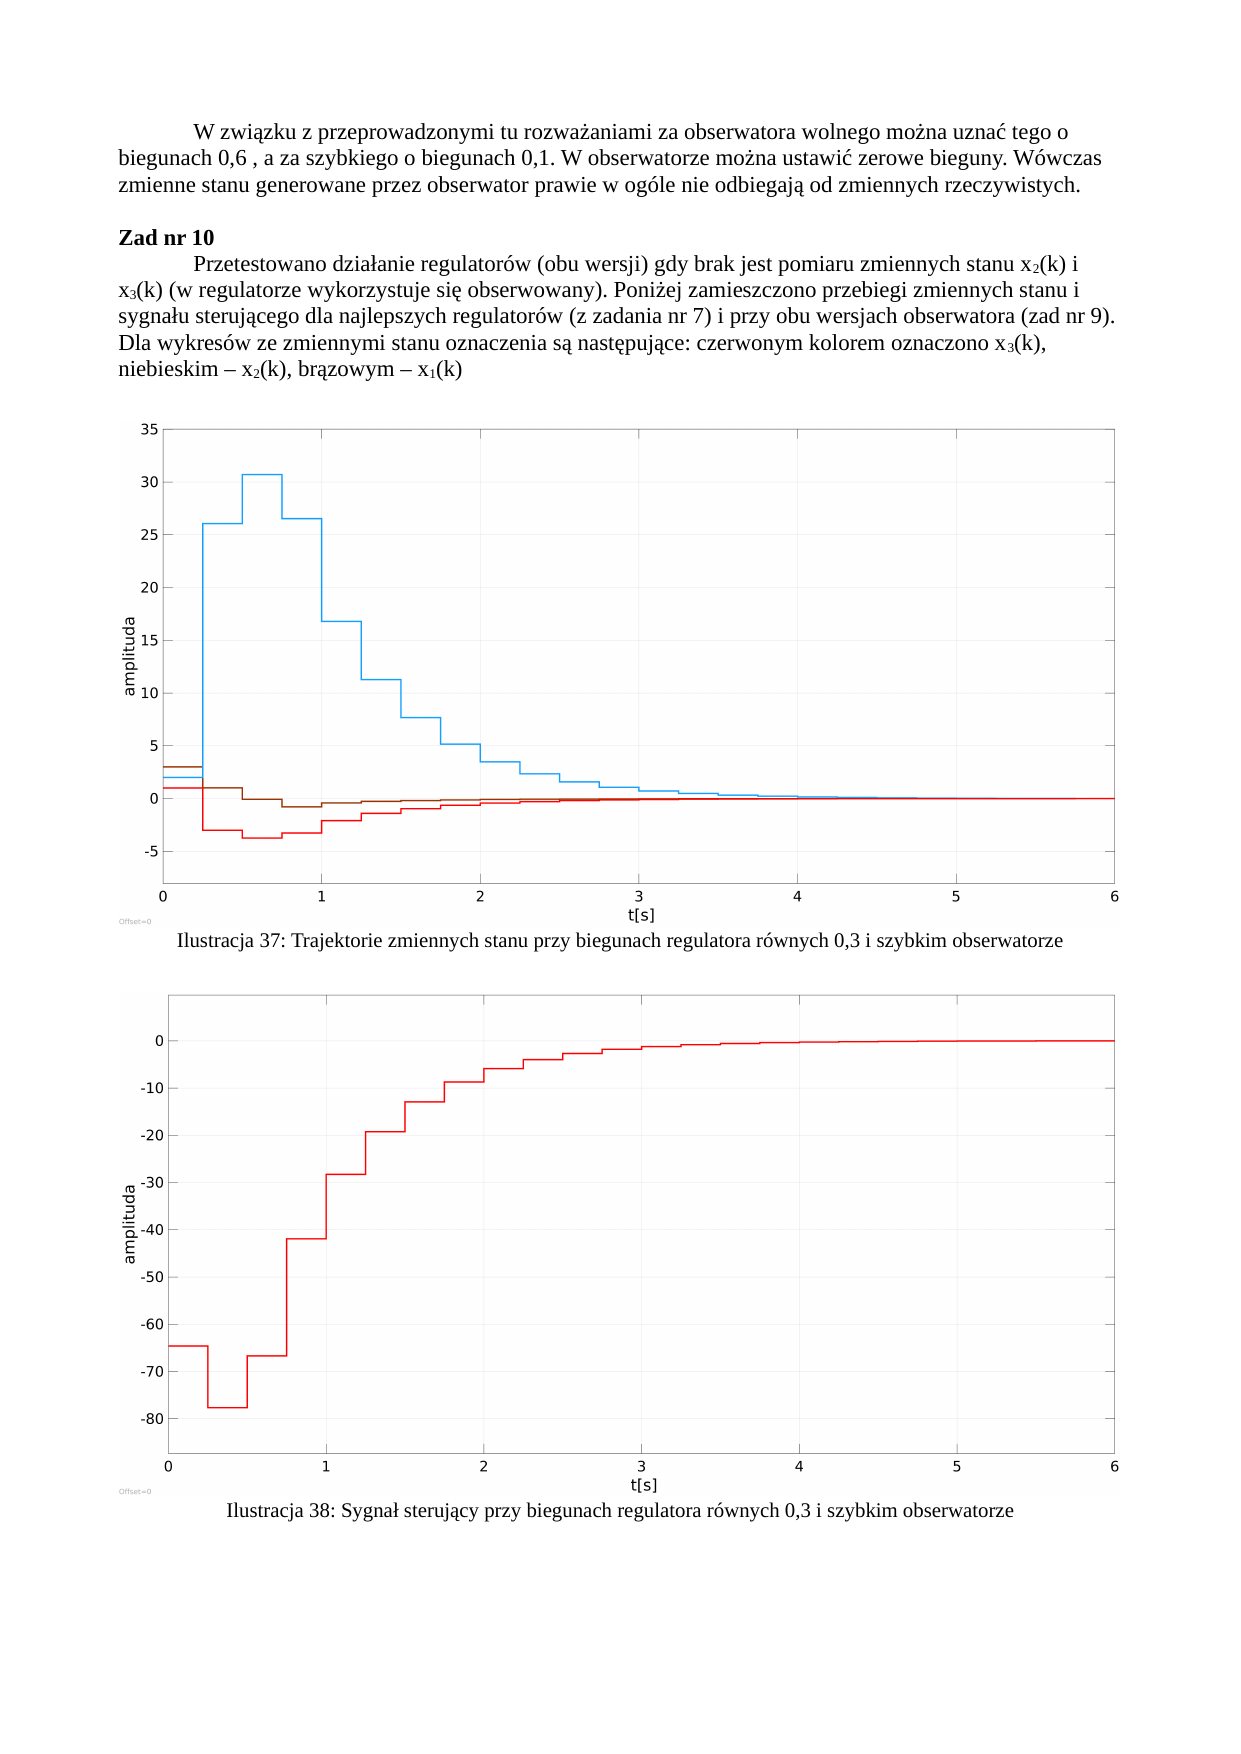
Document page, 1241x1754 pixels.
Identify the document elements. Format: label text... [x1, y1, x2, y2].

picture [118, 420, 1123, 928]
text Zad nr 10 [118, 223, 1122, 250]
text W związku z przeprowadzonymi tu rozważaniami za obserwatora wolnego można uznać tego o biegunach 0,6 , a za szybkiego o biegunach 0,1. W obserwatorze można ustawić zerowe bieguny. Wówczas zmienne stanu generowane przez obserwator prawie w ogóle nie odbiegają od zmiennych rzeczywistych. [118, 118, 1122, 197]
text Przetestowano działanie regulatorów (obu wersji) gdy brak jest pomiaru zmiennych stanu x2(k) i x3(k) (w regulatorze wykorzystuje się obserwowany). Poniżej zamieszczono przebiegi zmiennych stanu i sygnału sterującego dla najlepszych regulatorów (z zadania nr 7) i przy obu wersjach obserwatora (zad nr 9). Dla wykresów ze zmiennymi stanu oznaczenia są następujące: czerwonym kolorem oznaczono x3(k), niebieskim – x2(k), brązowym – x1(k) [118, 250, 1122, 382]
text Ilustracja 38: Sygnał sterujący przy biegunach regulatora równych 0,3 i szybkim obserwatorze [118, 1498, 1122, 1522]
picture [118, 990, 1123, 1498]
text Ilustracja 37: Trajektorie zmiennych stanu przy biegunach regulatora równych 0,3 i szybkim obserwatorze [118, 928, 1122, 952]
